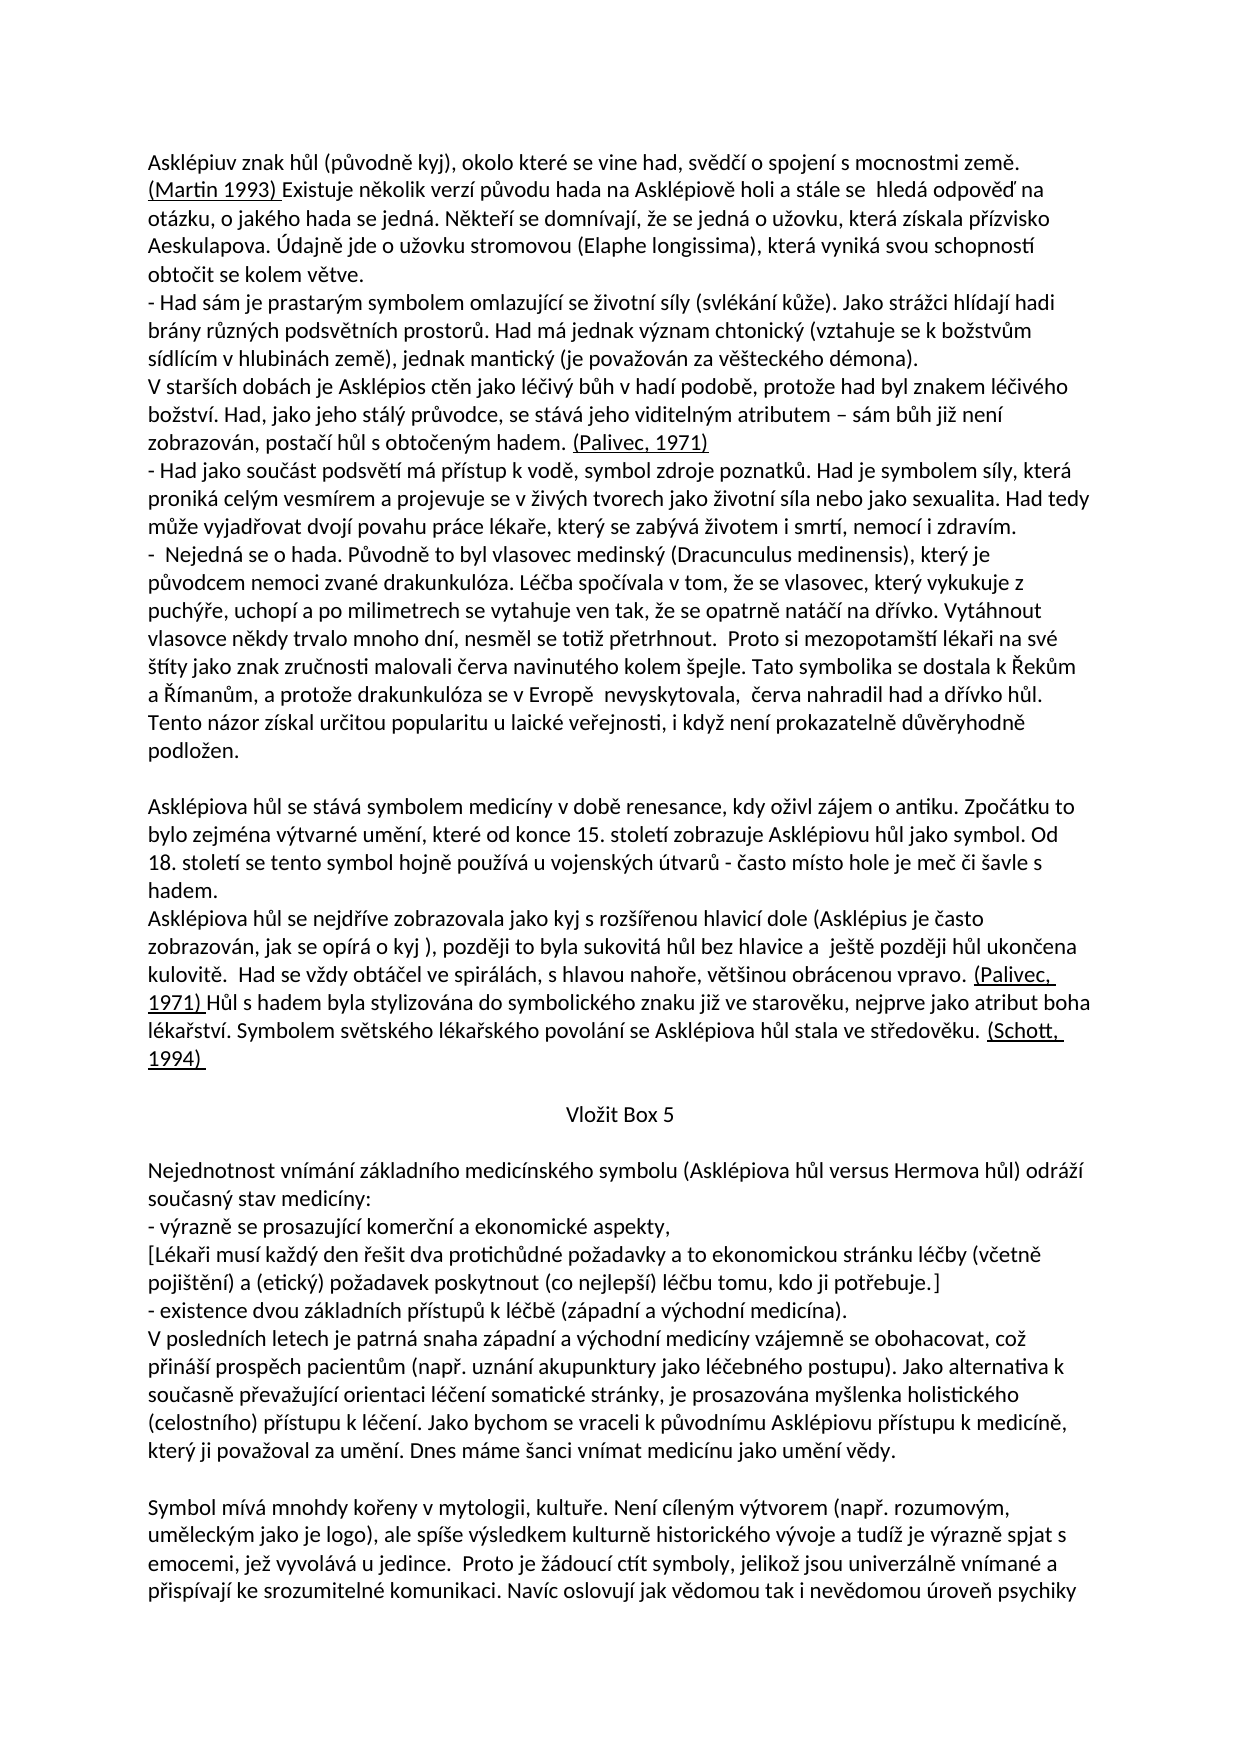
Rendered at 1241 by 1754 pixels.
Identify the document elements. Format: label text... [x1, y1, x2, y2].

text V starších dobách je Asklépios ctěn jako léčivý bůh v hadí podobě, protože had byl znakem léčivého božství. Had, jako jeho stálý průvodce, se stává jeho viditelným atributem – sám bůh již není zobrazován, postačí hůl s obtočeným hadem. (Palivec, 1971) [148, 372, 1093, 456]
text Asklépiova hůl se stává symbolem medicíny v době renesance, kdy oživl zájem o antiku. Zpočátku to bylo zejména výtvarné umění, které od konce 15. století zobrazuje Asklépiovu hůl jako symbol. Od 18. století se tento symbol hojně používá u vojenských útvarů - často místo hole je meč či šavle s hadem. [148, 792, 1093, 904]
text Vložit Box 5 [148, 1100, 1093, 1128]
text Symbol mívá mnohdy kořeny v mytologii, kultuře. Není cíleným výtvorem (např. rozumovým, uměleckým jako je logo), ale spíše výsledkem kulturně historického vývoje a tudíž je výrazně spjat s emocemi, jež vyvolává u jedince. Proto je žádoucí ctít symboly, jelikož jsou univerzálně vnímané a přispívají ke srozumitelné komunikaci. Navíc oslovují jak vědomou tak i nevědomou úroveň psychiky [148, 1493, 1093, 1605]
text Tento názor získal určitou popularitu u laické veřejnosti, i když není prokazatelně důvěryhodně podložen. [148, 708, 1093, 764]
text - výrazně se prosazující komerční a ekonomické aspekty, [148, 1212, 1093, 1240]
text - existence dvou základních přístupů k léčbě (západní a východní medicína). [148, 1296, 1093, 1324]
text - Had jako součást podsvětí má přístup k vodě, symbol zdroje poznatků. Had je symbolem síly, která proniká celým vesmírem a projevuje se v živých tvorech jako životní síla nebo jako sexualita. Had tedy může vyjadřovat dvojí povahu práce lékaře, který se zabývá životem i smrtí, nemocí i zdravím. [148, 456, 1093, 540]
text Nejednotnost vnímání základního medicínského symbolu (Asklépiova hůl versus Hermova hůl) odráží současný stav medicíny: [148, 1156, 1093, 1212]
text V posledních letech je patrná snaha západní a východní medicíny vzájemně se obohacovat, což přináší prospěch pacientům (např. uznání akupunktury jako léčebného postupu). Jako alternativa k současně převažující orientaci léčení somatické stránky, je prosazována myšlenka holistického (celostního) přístupu k léčení. Jako bychom se vraceli k původnímu Asklépiovu přístupu k medicíně, který ji považoval za umění. Dnes máme šanci vnímat medicínu jako umění vědy. [148, 1324, 1093, 1464]
text Asklépiuv znak hůl (původně kyj), okolo které se vine had, svědčí o spojení s mocnostmi země. (Martin 1993) Existuje několik verzí původu hada na Asklépiově holi a stále se hledá odpověď na otázku, o jakého hada se jedná. Někteří se domnívají, že se jedná o užovku, která získala přízvisko Aeskulapova. Údajně jde o užovku stromovou (Elaphe longissima), která vyniká svou schopností obtočit se kolem větve. [148, 148, 1093, 288]
text - Nejedná se o hada. Původně to byl vlasovec medinský (Dracunculus medinensis), který je původcem nemoci zvané drakunkulóza. Léčba spočívala v tom, že se vlasovec, který vykukuje z puchýře, uchopí a po milimetrech se vytahuje ven tak, že se opatrně natáčí na dřívko. Vytáhnout vlasovce někdy trvalo mnoho dní, nesměl se totiž přetrhnout. Proto si mezopotamští lékaři na své štíty jako znak zručnosti malovali červa navinutého kolem špejle. Tato symbolika se dostala k Řekům a Římanům, a protože drakunkulóza se v Evropě nevyskytovala, červa nahradil had a dřívko hůl. [148, 540, 1093, 708]
text - Had sám je prastarým symbolem omlazující se životní síly (svlékání kůže). Jako strážci hlídají hadi brány různých podsvětních prostorů. Had má jednak význam chtonický (vztahuje se k božstvům sídlícím v hlubinách země), jednak mantický (je považován za věšteckého démona). [148, 288, 1093, 372]
text [Lékaři musí každý den řešit dva protichůdné požadavky a to ekonomickou stránku léčby (včetně pojištění) a (etický) požadavek poskytnout (co nejlepší) léčbu tomu, kdo ji potřebuje.] [148, 1240, 1093, 1296]
text Asklépiova hůl se nejdříve zobrazovala jako kyj s rozšířenou hlavicí dole (Asklépius je často zobrazován, jak se opírá o kyj ), později to byla sukovitá hůl bez hlavice a ještě později hůl ukončena kulovitě. Had se vždy obtáčel ve spirálách, s hlavou nahoře, většinou obrácenou vpravo. (Palivec, 1971) Hůl s hadem byla stylizována do symbolického znaku již ve starověku, nejprve jako atribut boha lékařství. Symbolem světského lékařského povolání se Asklépiova hůl stala ve středověku. (Schott, 1994) [148, 904, 1093, 1072]
